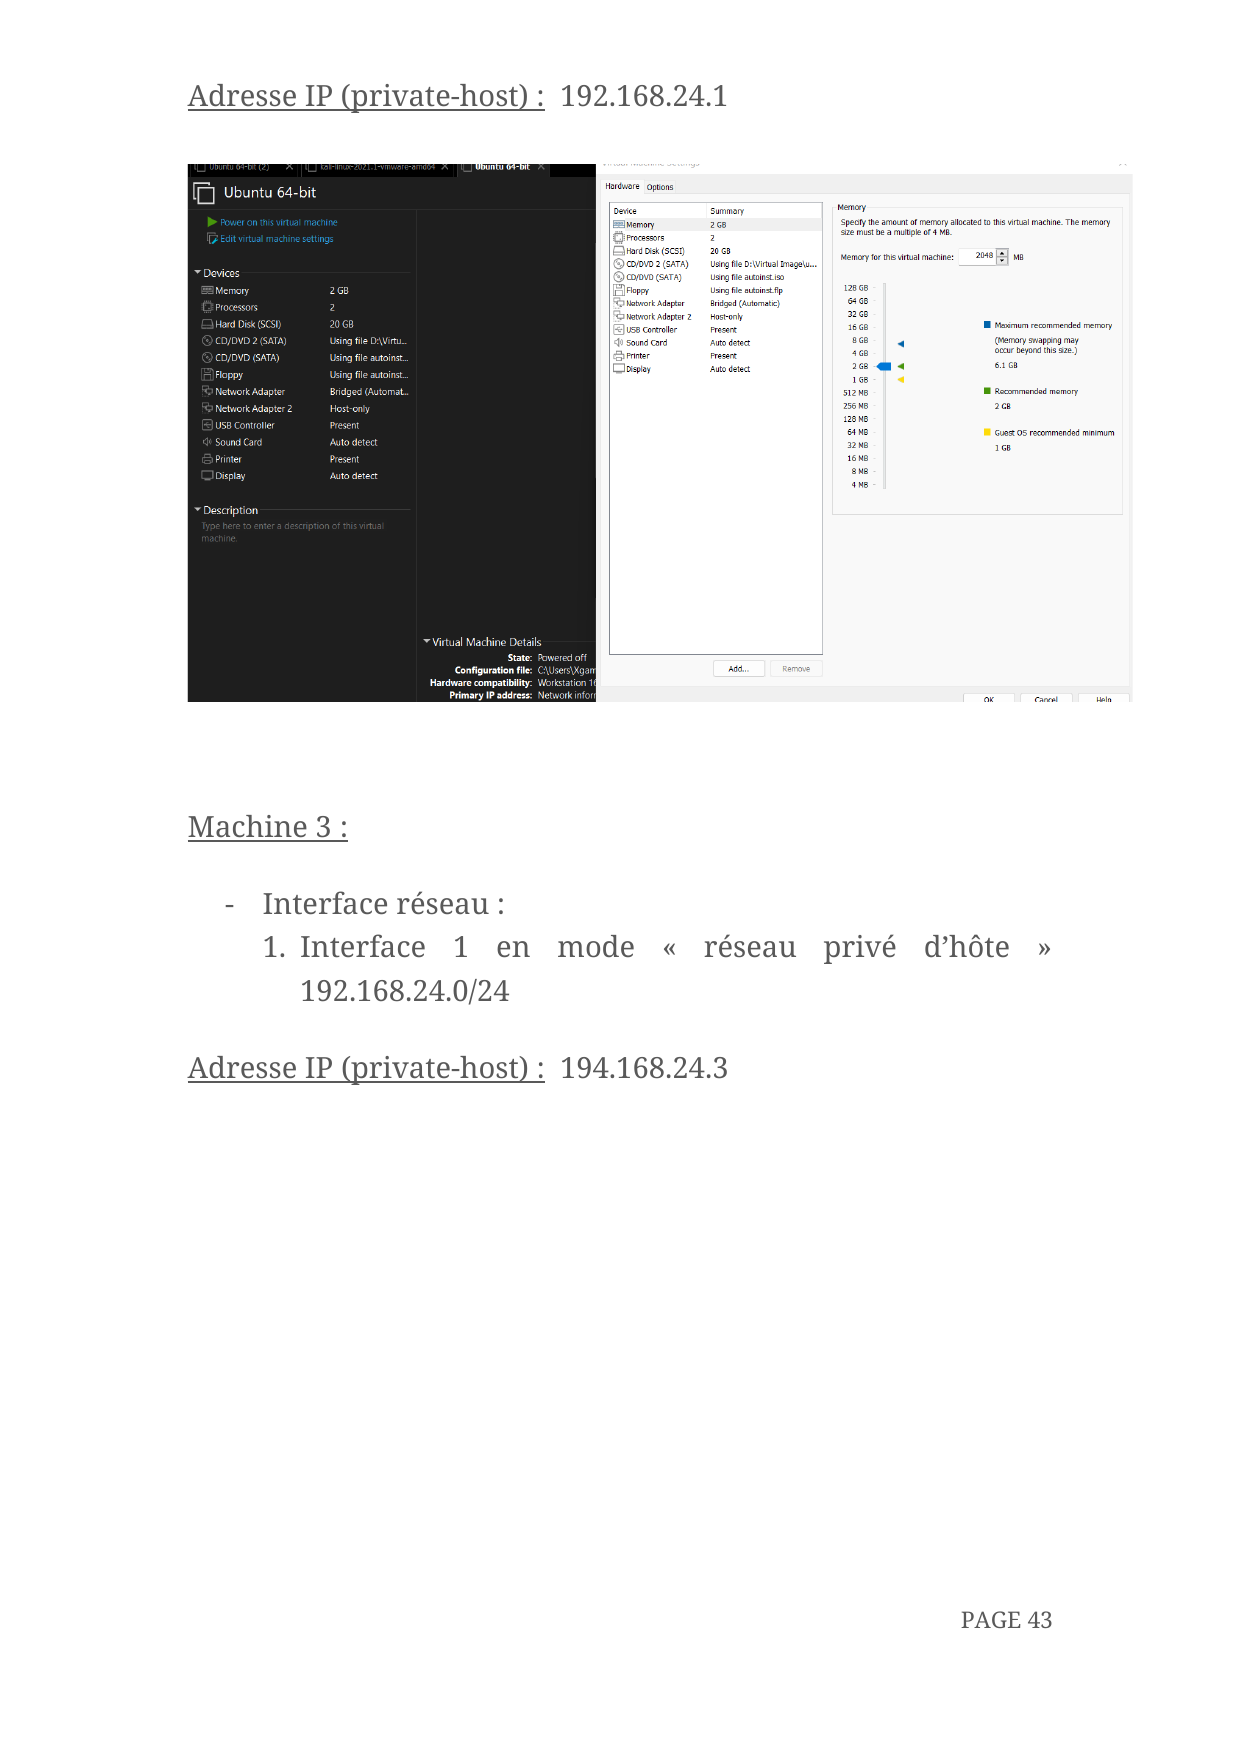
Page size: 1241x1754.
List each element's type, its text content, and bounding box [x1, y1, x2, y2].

text Adresse IP (private-host) : 192.168.24.1 [187, 75, 1053, 115]
text Machine 3 : [187, 806, 1053, 846]
list Interface 1 en mode « réseau privé d’hôte » 192.168.24.0/24 [262, 927, 1053, 1010]
text Adresse IP (private-host) : 194.168.24.3 [187, 1047, 1053, 1087]
list Interface réseau : [225, 883, 1053, 923]
